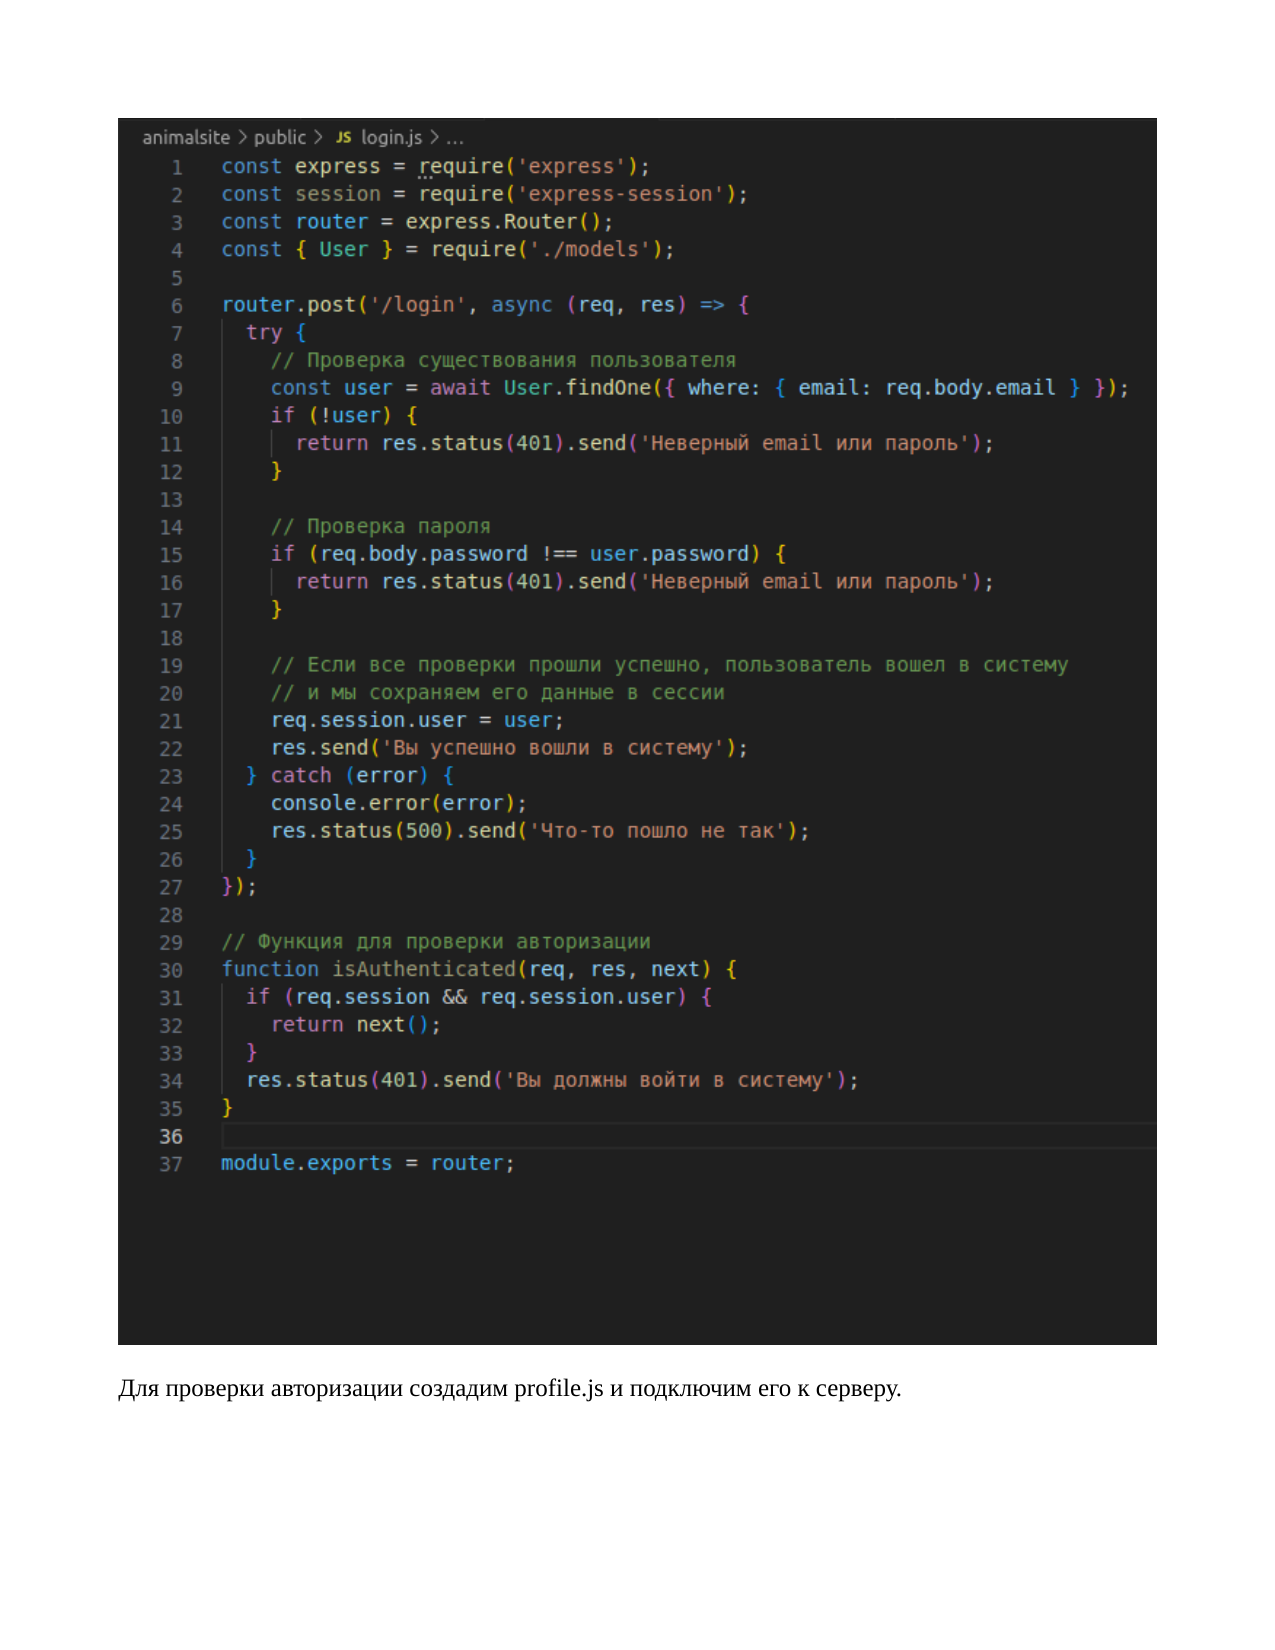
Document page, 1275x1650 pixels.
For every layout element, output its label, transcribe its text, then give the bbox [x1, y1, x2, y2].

text Для проверки авторизации создадим profile.js и подключим его к серверу. [118, 1373, 1157, 1402]
picture [118, 118, 1157, 1345]
